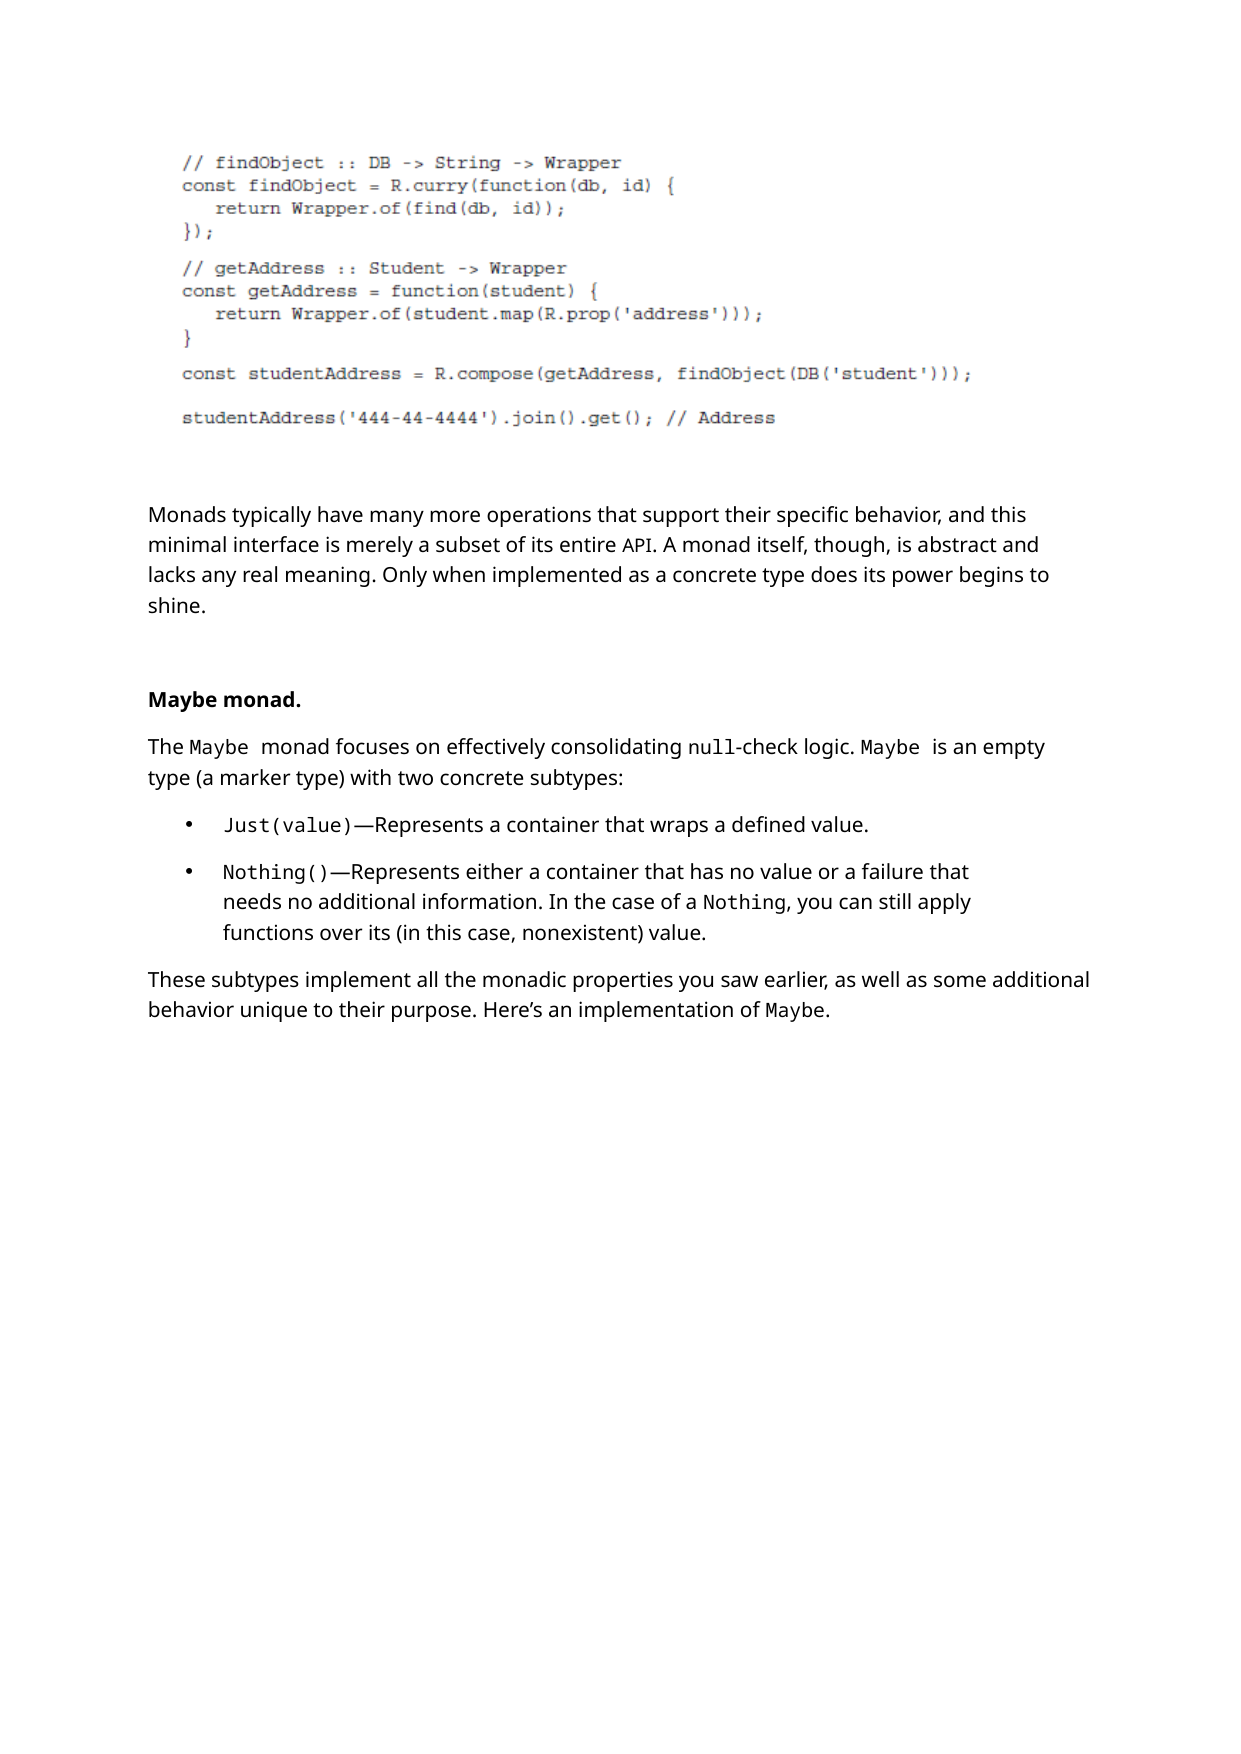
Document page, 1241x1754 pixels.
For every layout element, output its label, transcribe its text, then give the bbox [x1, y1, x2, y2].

list Nothing()—Represents either a container that has no value or a failure that needs no additional information. In the case of a Nothing, you can still apply functions over its (in this case, nonexistent) value. [185, 857, 1093, 946]
list Just(value)—Represents a container that wraps a defined value. [185, 810, 1093, 838]
text These subtypes implement all the monadic properties you saw earlier, as well as some additional behavior unique to their purpose. Here’s an implementation of Maybe. [148, 965, 1093, 1023]
text Monads typically have many more operations that support their specific behavior, and this minimal interface is merely a subset of its entire API. A monad itself, though, is abstract and lacks any real meaning. Only when implemented as a concrete type does its power begins to shine. [148, 500, 1093, 619]
text The Maybe monad focuses on effectively consolidating null-check logic. Maybe is an empty type (a marker type) with two concrete subtypes: [148, 732, 1093, 791]
text Maybe monad. [148, 685, 1093, 713]
